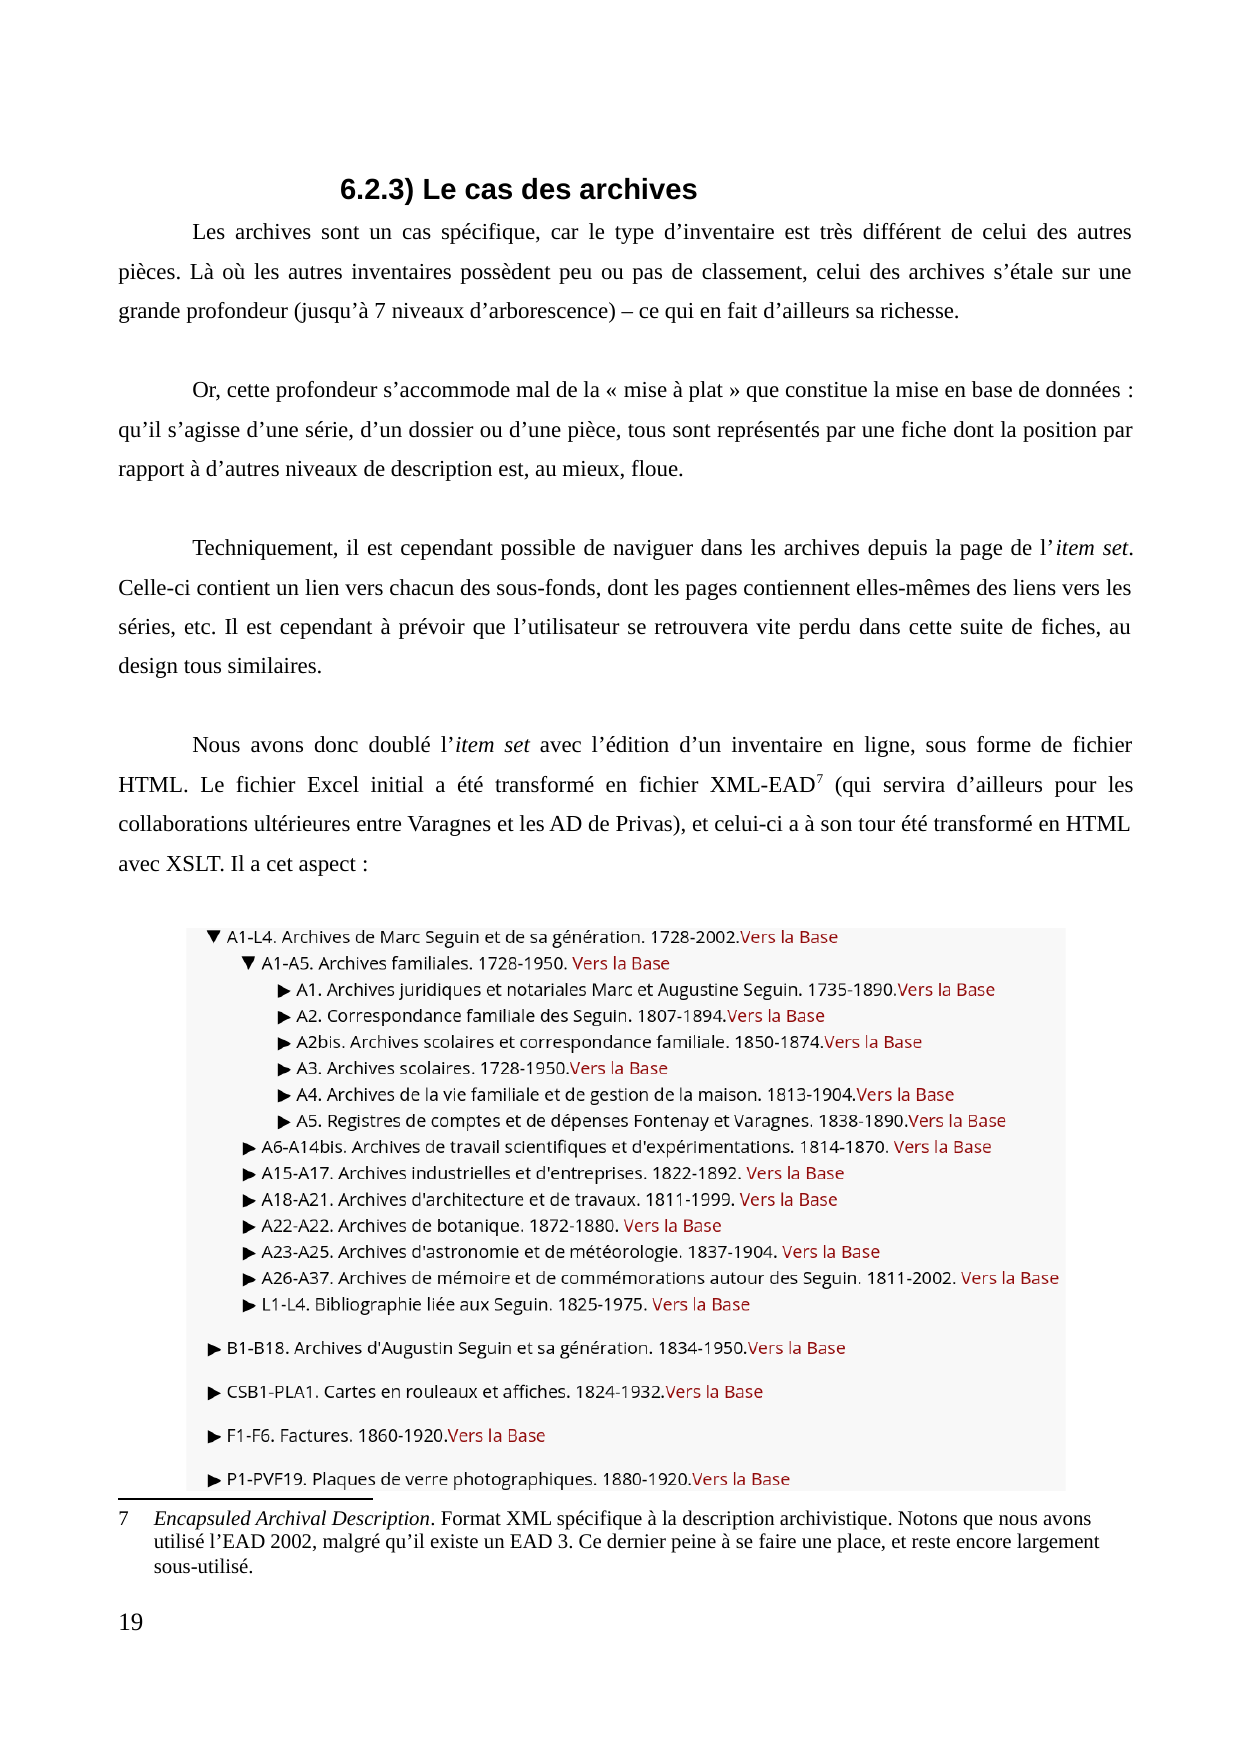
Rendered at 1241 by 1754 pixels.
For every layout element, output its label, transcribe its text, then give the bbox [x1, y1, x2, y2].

text Les archives sont un cas spécifique, car le type d’inventaire est très différent de celui des autres pièces. Là où les autres inventaires possèdent peu ou pas de classement, celui des archives s’étale sur une grande profondeur (jusqu’à 7 niveaux d’arborescence) – ce qui en fait d’ailleurs sa richesse. [118, 218, 1134, 323]
text Encapsuled Archival Description. Format XML spécifique à la description archivistique. Notons que nous avons utilisé l’EAD 2002, malgré qu’il existe un EAD 3. Ce dernier peine à se faire une place, et reste encore largement sous-utilisé. [118, 1505, 1134, 1578]
text Nous avons donc doublé l’item set avec l’édition d’un inventaire en ligne, sous forme de fichier HTML. Le fichier Excel initial a été transformé en fichier XML-EAD (qui servira d’ailleurs pour les collaborations ultérieures entre Varagnes et les AD de Privas), et celui-ci a à son tour été transformé en HTML avec XSLT. Il a cet aspect : [118, 731, 1134, 876]
picture [186, 928, 1066, 1491]
text Techniquement, il est cependant possible de naviguer dans les archives depuis la page de l’item set. Celle-ci contient un lien vers chacun des sous-fonds, dont les pages contiennent elles-mêmes des liens vers les séries, etc. Il est cependant à prévoir que l’utilisateur se retrouvera vite perdu dans cette suite de fiches, au design tous similaires. [118, 534, 1134, 679]
text Or, cette profondeur s’accommode mal de la « mise à plat » que constitue la mise en base de données : qu’il s’agisse d’une série, d’un dossier ou d’une pièce, tous sont représentés par une fiche dont la position par rapport à d’autres niveaux de description est, au mieux, floue. [118, 376, 1134, 481]
subtitle 6.2.3) Le cas des archives [118, 172, 1134, 206]
